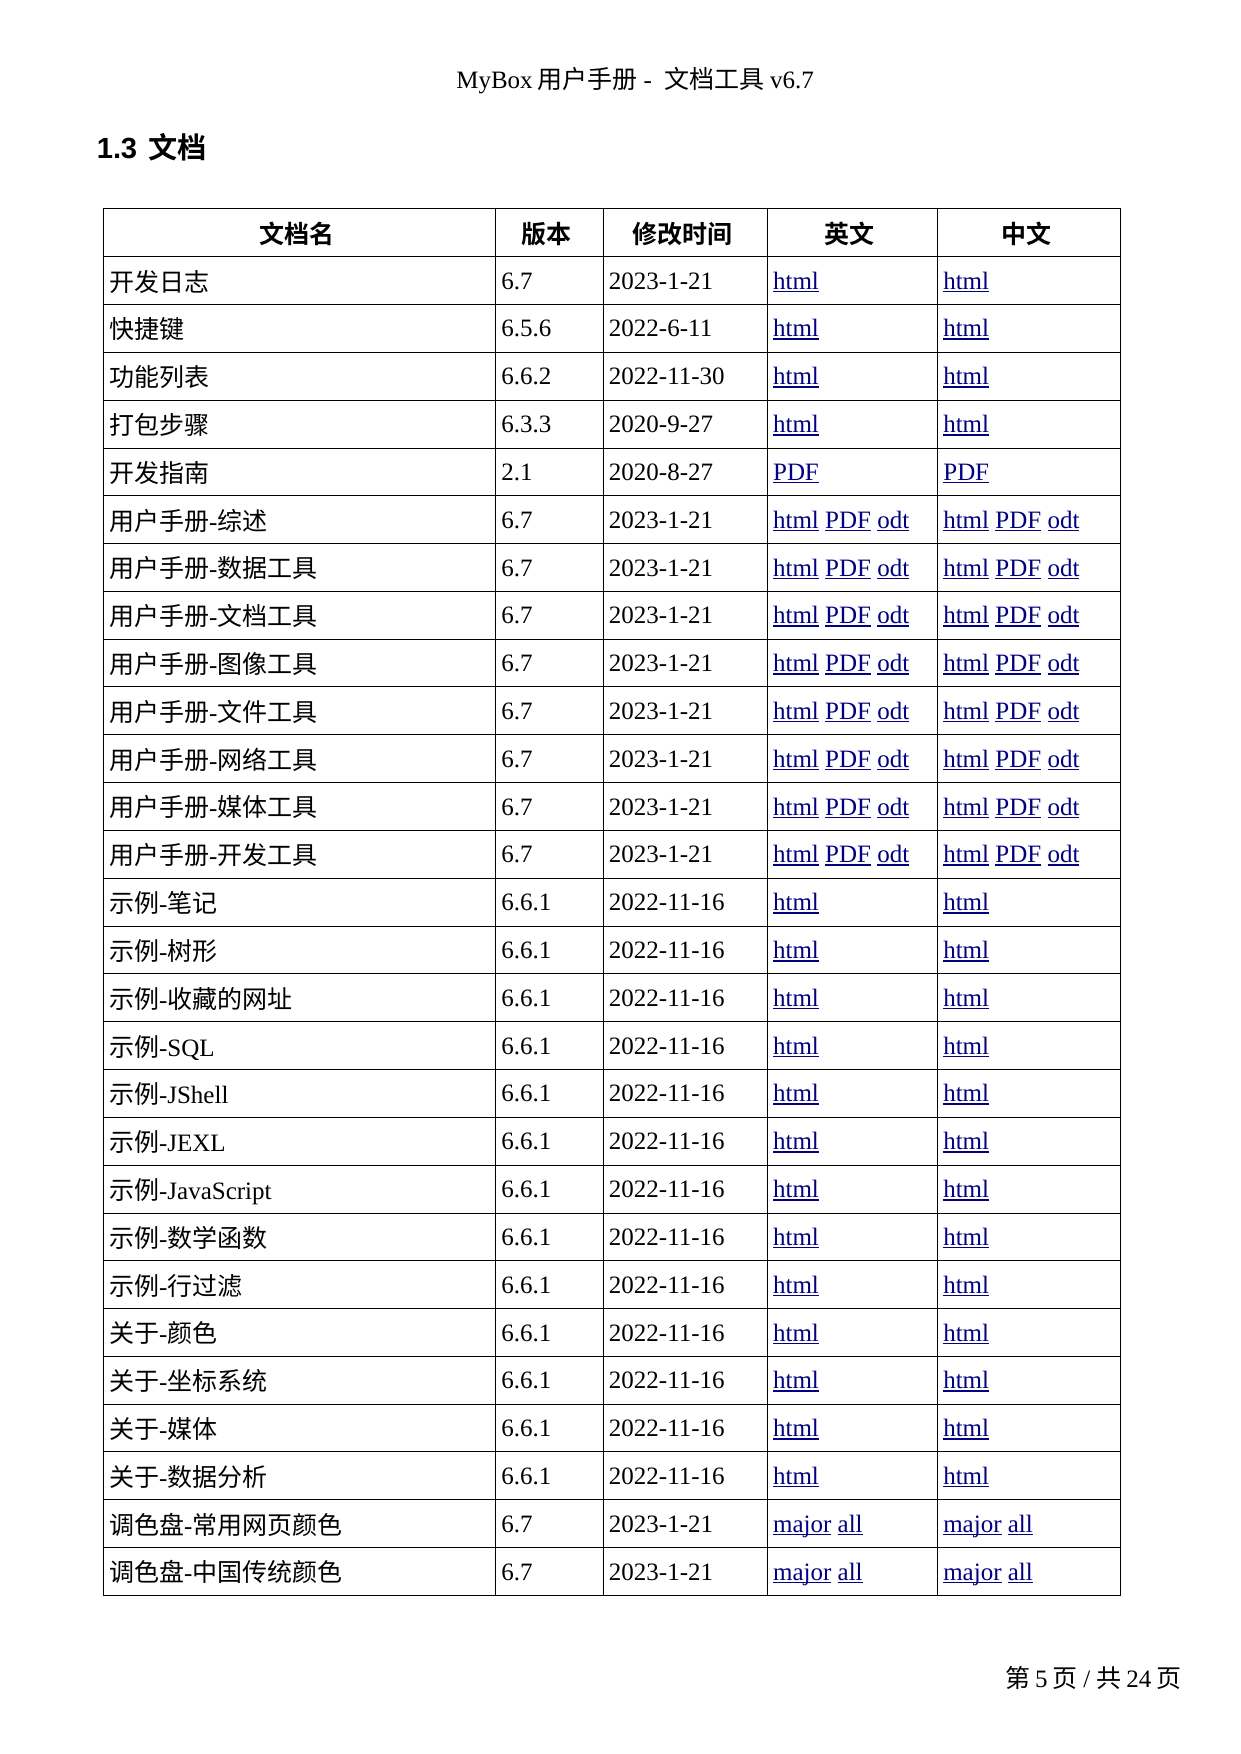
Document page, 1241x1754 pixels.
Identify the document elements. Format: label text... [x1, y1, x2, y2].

table_cell html [938, 1214, 1120, 1260]
table_cell html [938, 927, 1120, 973]
table_cell html [938, 401, 1120, 447]
table_cell 6.6.1 [496, 1261, 603, 1308]
table_cell 2022-11-16 [604, 879, 767, 926]
table_cell html [938, 1309, 1120, 1356]
table_cell 6.7 [496, 592, 603, 639]
table_header 修改时间 [604, 209, 767, 256]
table_cell 2022-11-16 [604, 1357, 767, 1404]
table_cell 关于-数据分析 [104, 1452, 495, 1499]
table_cell html PDF odt [938, 640, 1120, 686]
table_cell html PDF odt [938, 687, 1120, 734]
table_cell major all [768, 1548, 937, 1595]
table_cell 2022-11-16 [604, 1118, 767, 1164]
table_cell html PDF odt [768, 687, 937, 734]
table_header 中文 [938, 209, 1120, 256]
table_cell 6.5.6 [496, 305, 603, 352]
table_cell 2022-11-16 [604, 927, 767, 973]
table_cell 2022-11-16 [604, 1261, 767, 1308]
table_cell 示例-JavaScript [104, 1166, 495, 1212]
table_cell html PDF odt [768, 783, 937, 830]
table_cell 用户手册-文件工具 [104, 687, 495, 734]
table_cell html [938, 1166, 1120, 1212]
table_cell major all [938, 1548, 1120, 1595]
table_header 版本 [496, 209, 603, 256]
table_cell 6.7 [496, 735, 603, 782]
table_cell 用户手册-数据工具 [104, 544, 495, 591]
table_cell 功能列表 [104, 353, 495, 399]
table_cell 2023-1-21 [604, 1548, 767, 1595]
table_cell html [938, 1022, 1120, 1069]
table_cell html [768, 353, 937, 399]
table_cell 2022-11-16 [604, 1022, 767, 1069]
table_cell html [768, 401, 937, 447]
table_cell 6.6.1 [496, 1405, 603, 1451]
table_cell html PDF odt [768, 831, 937, 878]
table_header 文档名 [104, 209, 495, 256]
table_cell 2023-1-21 [604, 640, 767, 686]
table_cell 2022-11-16 [604, 1070, 767, 1117]
table_cell 6.6.2 [496, 353, 603, 399]
table_cell html [938, 1118, 1120, 1164]
table_cell 示例-收藏的网址 [104, 974, 495, 1021]
table_cell 用户手册-媒体工具 [104, 783, 495, 830]
table_cell html [938, 257, 1120, 304]
table_cell html PDF odt [768, 592, 937, 639]
table_cell 用户手册-综述 [104, 496, 495, 543]
table_cell 快捷键 [104, 305, 495, 352]
table_cell html PDF odt [768, 544, 937, 591]
table_cell 2023-1-21 [604, 1500, 767, 1547]
subtitle 文档 [88, 125, 1181, 167]
table_cell 2022-11-16 [604, 1405, 767, 1451]
table_cell 6.6.1 [496, 1166, 603, 1212]
table_cell 6.7 [496, 496, 603, 543]
table_cell 6.6.1 [496, 1357, 603, 1404]
table_cell major all [938, 1500, 1120, 1547]
table_cell 6.6.1 [496, 927, 603, 973]
table_cell html [938, 1070, 1120, 1117]
table_cell 6.3.3 [496, 401, 603, 447]
table_cell 开发日志 [104, 257, 495, 304]
table_cell 6.6.1 [496, 1309, 603, 1356]
table_cell 6.6.1 [496, 1214, 603, 1260]
table_cell html [768, 1166, 937, 1212]
table_cell html [938, 353, 1120, 399]
table_cell 示例-JShell [104, 1070, 495, 1117]
table_cell 2020-9-27 [604, 401, 767, 447]
table_cell 6.6.1 [496, 1022, 603, 1069]
table_cell html [768, 305, 937, 352]
table_cell 6.7 [496, 257, 603, 304]
table_cell 2022-11-16 [604, 1309, 767, 1356]
table_cell 6.7 [496, 640, 603, 686]
table_cell 用户手册-图像工具 [104, 640, 495, 686]
table_header 英文 [768, 209, 937, 256]
table_cell 关于-媒体 [104, 1405, 495, 1451]
table_cell 6.6.1 [496, 1070, 603, 1117]
table_cell 6.6.1 [496, 974, 603, 1021]
table_cell 2023-1-21 [604, 496, 767, 543]
table_cell html [938, 1261, 1120, 1308]
table_cell html [768, 879, 937, 926]
table_cell 调色盘-中国传统颜色 [104, 1548, 495, 1595]
table_cell 2023-1-21 [604, 783, 767, 830]
table_cell 2.1 [496, 449, 603, 495]
table_cell html [768, 1452, 937, 1499]
table_cell 6.7 [496, 544, 603, 591]
table_cell html PDF odt [768, 640, 937, 686]
table_cell 2022-6-11 [604, 305, 767, 352]
table_cell 6.6.1 [496, 1452, 603, 1499]
table_cell 调色盘-常用网页颜色 [104, 1500, 495, 1547]
table_cell 示例-树形 [104, 927, 495, 973]
table_cell 示例-笔记 [104, 879, 495, 926]
table_cell 6.7 [496, 687, 603, 734]
table_cell 示例-JEXL [104, 1118, 495, 1164]
table_cell html PDF odt [938, 735, 1120, 782]
table_cell PDF [768, 449, 937, 495]
table_cell html PDF odt [938, 592, 1120, 639]
table_cell html [768, 1357, 937, 1404]
table_cell 6.7 [496, 783, 603, 830]
table_cell 关于-颜色 [104, 1309, 495, 1356]
table_cell html [768, 1070, 937, 1117]
table_cell 示例-数学函数 [104, 1214, 495, 1260]
table_cell 2023-1-21 [604, 544, 767, 591]
table_cell 示例-SQL [104, 1022, 495, 1069]
table_cell html [768, 927, 937, 973]
table_cell html PDF odt [938, 496, 1120, 543]
table_cell 用户手册-文档工具 [104, 592, 495, 639]
table_cell html [938, 1405, 1120, 1451]
table_cell html [938, 1357, 1120, 1404]
table_cell 2022-11-16 [604, 974, 767, 1021]
table_cell 2022-11-16 [604, 1166, 767, 1212]
table_cell html PDF odt [938, 831, 1120, 878]
table_cell 2020-8-27 [604, 449, 767, 495]
table_cell 2022-11-30 [604, 353, 767, 399]
table_cell 2023-1-21 [604, 735, 767, 782]
table_cell html PDF odt [768, 735, 937, 782]
table_cell 6.7 [496, 831, 603, 878]
table_cell html [768, 1214, 937, 1260]
table_cell html PDF odt [938, 783, 1120, 830]
table_cell html [768, 257, 937, 304]
table_cell 关于-坐标系统 [104, 1357, 495, 1404]
table_cell html PDF odt [938, 544, 1120, 591]
table_cell 2022-11-16 [604, 1214, 767, 1260]
table_cell 开发指南 [104, 449, 495, 495]
table_cell 2023-1-21 [604, 831, 767, 878]
table_cell html [768, 1118, 937, 1164]
table_cell 示例-行过滤 [104, 1261, 495, 1308]
table_cell major all [768, 1500, 937, 1547]
table_cell 6.7 [496, 1548, 603, 1595]
table_cell PDF [938, 449, 1120, 495]
table_cell 用户手册-开发工具 [104, 831, 495, 878]
table_cell 6.6.1 [496, 1118, 603, 1164]
table_cell html [938, 879, 1120, 926]
table_cell 2022-11-16 [604, 1452, 767, 1499]
table_cell 2023-1-21 [604, 592, 767, 639]
table_cell 打包步骤 [104, 401, 495, 447]
table_cell html [768, 1261, 937, 1308]
table_cell html [768, 1022, 937, 1069]
table_cell html [938, 305, 1120, 352]
table_cell html [768, 1405, 937, 1451]
table_cell 6.6.1 [496, 879, 603, 926]
table_cell 6.7 [496, 1500, 603, 1547]
table_cell html [768, 1309, 937, 1356]
table_cell html [768, 974, 937, 1021]
table_cell 用户手册-网络工具 [104, 735, 495, 782]
table_cell html PDF odt [768, 496, 937, 543]
table_cell 2023-1-21 [604, 257, 767, 304]
table_cell html [938, 1452, 1120, 1499]
table_cell html [938, 974, 1120, 1021]
table_cell 2023-1-21 [604, 687, 767, 734]
